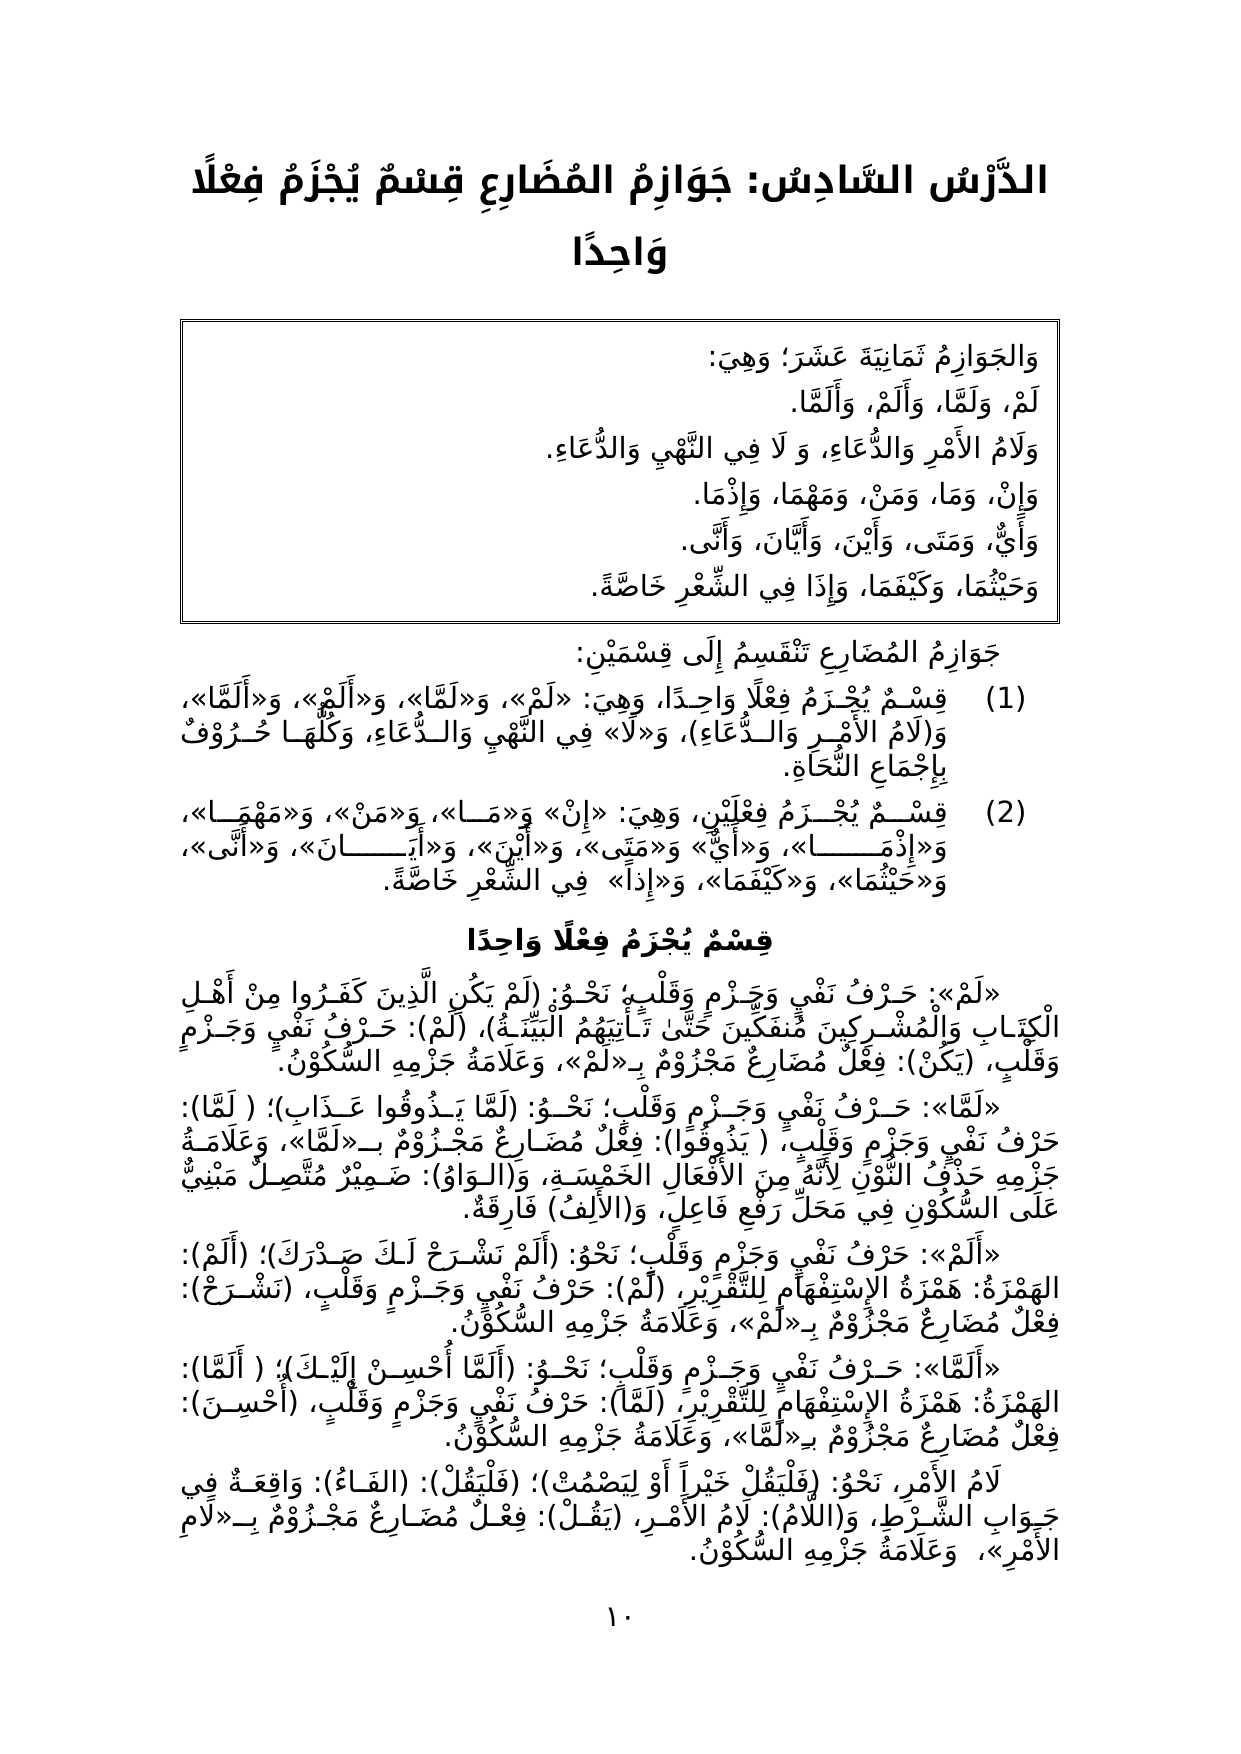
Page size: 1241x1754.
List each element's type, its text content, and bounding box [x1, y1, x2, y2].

text وَأَيٌّ، وَمَتَى، وَأَيْنَ، وَأَيَّانَ، وَأَنَّى. [183, 502, 1057, 548]
list قِسْمٌ يُجْزَمُ فِعْلًا وَاحِدًا، وَهِيَ: «لَمْ»، وَ«لَمَّا»، وَ«أَلَمْ»، وَ«أَلَمَّا»، وَ(لَامُ الأَمْرِ وَالدُّعَاءِ)، وَ«لَا» فِي النَّهْيِ وَالدُّعَاءِ، وَكُلُّهَا حُرُوْفٌ بِإِجْمَاعِ النُّحَاةِ. [180, 681, 985, 783]
text «لَمْ»: حَرْفُ نَفْيٍ وَجَزْمٍ وَقَلْبٍ؛ نَحْوُ: ﴿لَمْ يَكُنِ الَّذِينَ كَفَرُوا مِنْ أَهْلِ الْكِتَابِ وَالْمُشْرِكِينَ مُنفَكِّينَ حَتَّىٰ تَأْتِيَهُمُ الْبَيِّنَةُ﴾، (لَمْ): حَرْفُ نَفْيٍ وَجَزْمٍ وَقَلْبٍ، (يَكُنْ): فِعْلٌ مُضَارِعٌ مَجْزُوْمٌ بِـ«لَمْ»، وَعَلَامَةُ جَزْمِهِ السُّكُوْنُ. [180, 976, 1060, 1078]
subtitle الدَّرْسُ السَّادِسُ: جَوَازِمُ المُضَارِعِ قِسْمٌ يُجْزَمُ فِعْلًا وَاحِدًا [180, 146, 1060, 288]
list قِسْمٌ يُجْزَمُ فِعْلَيْنِ، وَهِيَ: «إِنْ» وَ«مَا»، وَ«مَنْ»، وَ«مَهْمَا»، وَ«إِذْمَا»، وَ«أَيٌّ» وَ«مَتَى»، وَ«أَيْنَ»، وَ«أَيَانَ»، وَ«أَنَّى»، وَ«حَيْثُمَا»، وَ«كَيْفَمَا»، وَ«إِذاً» فِي الشِّعْرِ خَاصَّةً. [180, 795, 985, 897]
text وَإِنْ، وَمَا، وَمَنْ، وَمَهْمَا، وَإِذْمَا. [183, 456, 1057, 502]
text «أَلَمْ»: حَرْفُ نَفْيٍ وَجَزْمٍ وَقَلْبٍ؛ نَحْوُ: ﴿أَلَمْ نَشْرَحْ لَكَ صَدْرَكَ﴾؛ (أَلَمْ): الهَمْزَةُ: هَمْزَةُ الإِسْتِفْهَامِ لِلتَّقْرِيْرِ، (لَمْ): حَرْفُ نَفْيٍ وَجَزْمٍ وَقَلْبٍ، (نَشْرَحْ): فِعْلٌ مُضَارِعٌ مَجْزُوْمٌ بِـ«لَمْ»، وَعَلَامَةُ جَزْمِهِ السُّكُوْنُ. [180, 1238, 1060, 1339]
subtitle قِسْمٌ يُجْزَمُ فِعْلًا وَاحِدًا [180, 924, 1060, 958]
text «أَلَمَّا»: حَرْفُ نَفْيٍ وَجَزْمٍ وَقَلْبٍ؛ نَحْوُ: (أَلَمَّا أُحْسِنْ إِلَيْكَ)؛ ( أَلَمَّا): الهَمْزَةُ: هَمْزَةُ الإِسْتِفْهَامِ لِلتَّقْرِيْرِ، (لَمَّا): حَرْفُ نَفْيٍ وَجَزْمٍ وَقَلْبٍ، (أُحْسِنَ): فِعْلٌ مُضَارِعٌ مَجْزُوْمٌ بـِ«لَمَّا»، وَعَلَامَةُ جَزْمِهِ السُّكُوْنُ. [180, 1351, 1060, 1453]
text «لَمَّا»: حَرْفُ نَفْيٍ وَجَزْمٍ وَقَلْبٍ؛ نَحْوُ: ﴿لَمَّا يَذُوقُوا عَذَابِ﴾؛ ( لَمَّا): حَرْفُ نَفْيٍ وَجَزْمٍ وَقَلْبٍ، ( يَذُوقُوا): فِعْلٌ مُضَارِعٌ مَجْزُوْمٌ بـ«لَمَّا»، وَعَلَامَةُ جَزْمِهِ حَذْفُ النُّوْنِ لِأَنَّهُ مِنَ الأَفْعَالِ الخَمْسَةِ، وَ(الوَاوُ): ضَمِيْرٌ مُتَّصِلٌ مَبْنِيٌّ عَلَى السُّكُوْنِ فِي مَحَلِّ رَفْعِ فَاعِلٍ، وَ(الأَلِفُ) فَارِقَةٌ. [180, 1090, 1060, 1226]
text وَلَامُ الأَمْرِ وَالدُّعَاءِ، وَ لَا فِي النَّهْيِ وَالدُّعَاءِ. [183, 411, 1057, 456]
text لَامُ الأَمْرِ، نَحْوُ: (فَلْيَقُلْ خَيْراً أَوْ لِيَصْمُتْ)؛ (فَلْيَقُلْ): (الفَاءُ): وَاقِعَةٌ فِي جَوَابِ الشَّرْطِ، وَ(اللَّامُ): لَامُ الأَمْرِ، (يَقُلْ): فِعْلٌ مُضَارِعٌ مَجْزُوْمٌ بِـ«لَامِ الأَمْرِ»، وَعَلَامَةُ جَزْمِهِ السُّكُوْنُ. [180, 1465, 1060, 1567]
text لَمْ، وَلَمَّا، وَأَلَمْ، وَأَلَمَّا. [183, 365, 1057, 411]
text جَوَازِمُ المُضَارِعِ تَنْقَسِمُ إِلَى قِسْمَيْنِ: [180, 636, 1060, 669]
text وَالجَوَازِمُ ثَمَانِيَةَ عَشَرَ؛ وَهِيَ: [183, 322, 1057, 365]
text وَحَيْثُمَا، وَكَيْفَمَا، وَإِذَا فِي الشِّعْرِ خَاصَّةً. [183, 548, 1057, 621]
